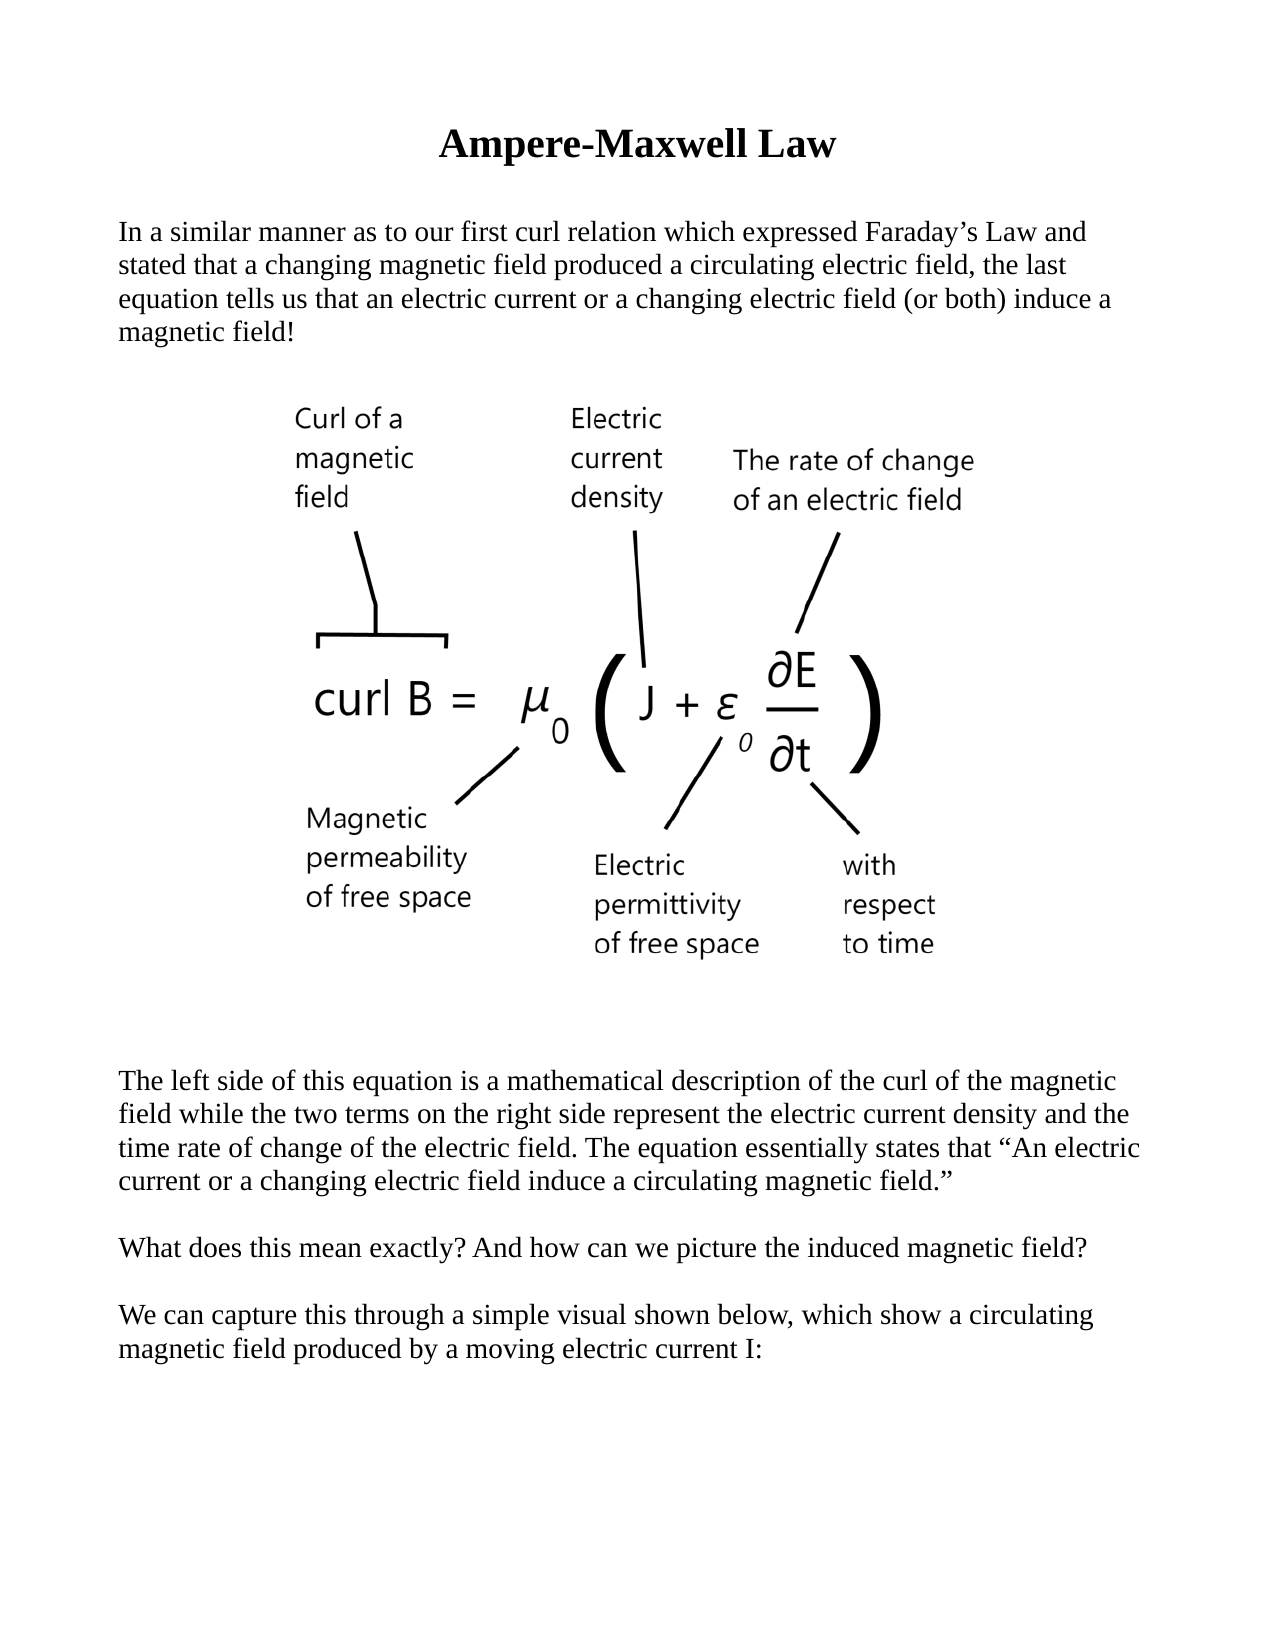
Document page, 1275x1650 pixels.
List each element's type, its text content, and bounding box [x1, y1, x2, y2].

picture [262, 381, 1013, 996]
text The left side of this equation is a mathematical description of the curl of the magnetic field while the two terms on the right side represent the electric current density and the time rate of change of the electric field. The equation essentially states that “An electric current or a changing electric field induce a circulating magnetic field.” [118, 1063, 1157, 1197]
text What does this mean exactly? And how can we picture the induced magnetic field? [118, 1230, 1157, 1264]
text Ampere-Maxwell Law [118, 118, 1157, 166]
text In a similar manner as to our first curl relation which expressed Faraday’s Law and stated that a changing magnetic field produced a circulating electric field, the last equation tells us that an electric current or a changing electric field (or both) induce a magnetic field! [118, 214, 1157, 348]
text We can capture this through a simple visual shown below, which show a circulating magnetic field produced by a moving electric current I: [118, 1297, 1157, 1364]
